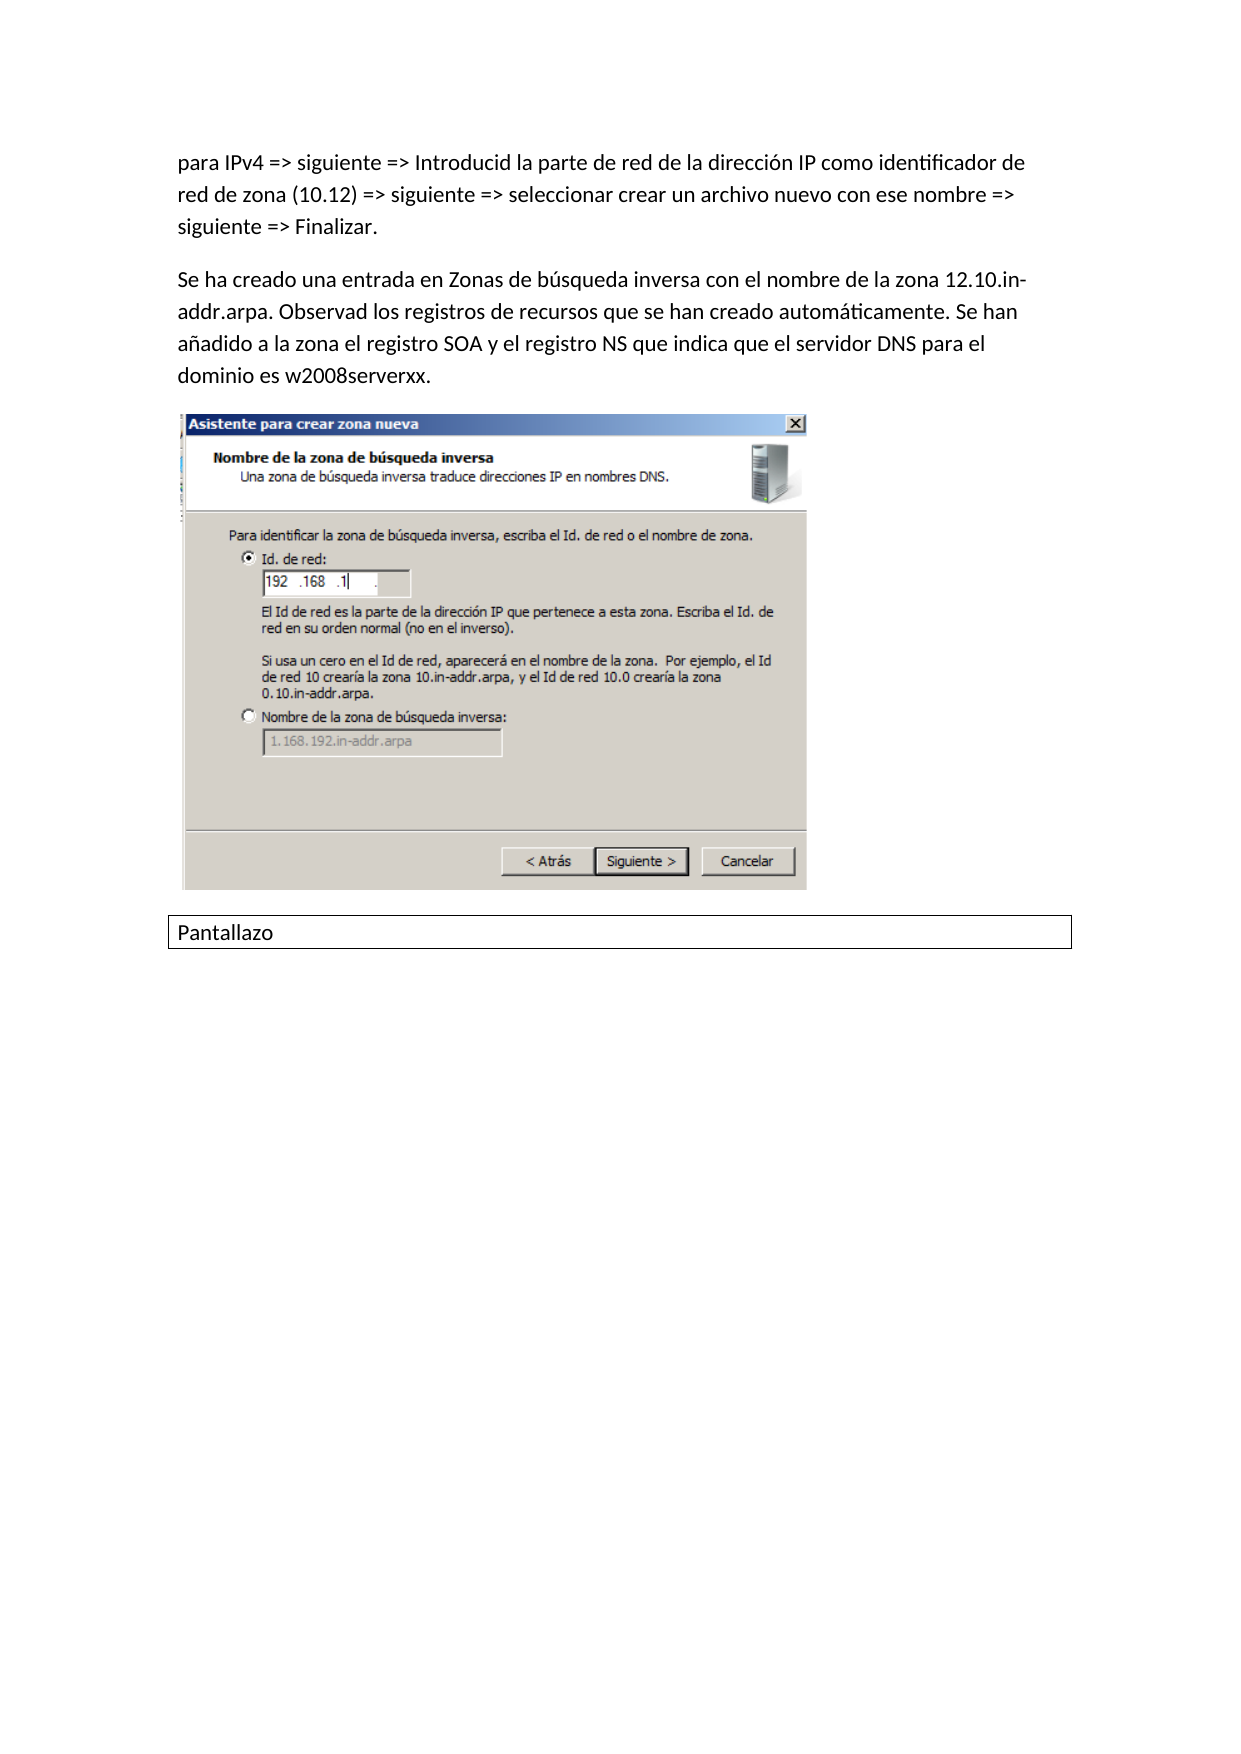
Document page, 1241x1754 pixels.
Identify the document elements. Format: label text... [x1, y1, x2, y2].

text Se ha creado una entrada en Zonas de búsqueda inversa con el nombre de la zona 12.10.in-addr.arpa. Observad los registros de recursos que se han creado automáticamente. Se han añadido a la zona el registro SOA y el registro NS que indica que el servidor DNS para el dominio es w2008serverxx. [177, 265, 1063, 389]
picture [180, 414, 807, 890]
text Pantallazo [169, 916, 1071, 948]
text para IPv4 => siguiente => Introducid la parte de red de la dirección IP como identificador de red de zona (10.12) => siguiente => seleccionar crear un archivo nuevo con ese nombre => siguiente => Finalizar. [177, 148, 1063, 240]
